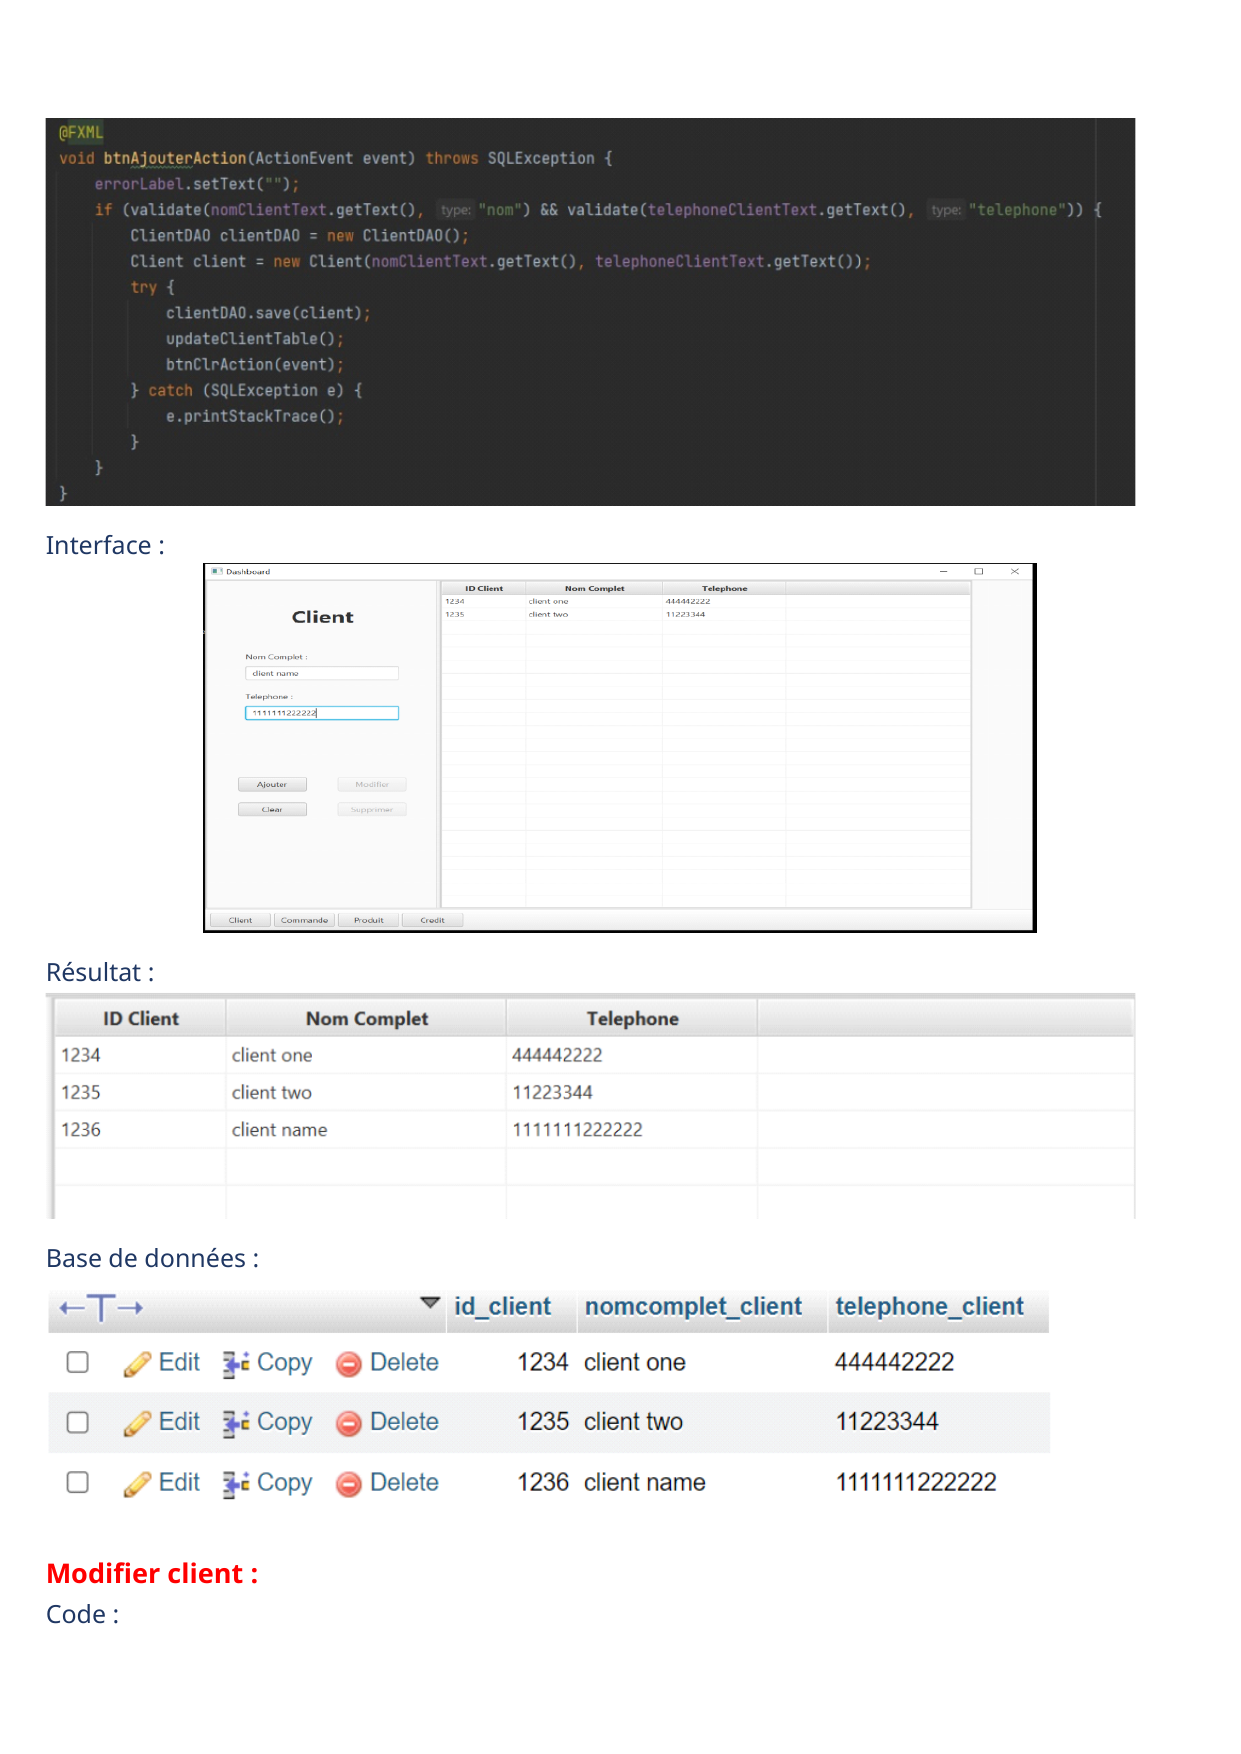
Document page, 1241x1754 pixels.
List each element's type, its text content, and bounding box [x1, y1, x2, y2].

text Interface : [46, 528, 1195, 562]
text Code : [46, 1597, 1195, 1631]
text Base de données : [46, 1241, 1195, 1275]
text Modifier client : [46, 1554, 1195, 1591]
text Résultat : [46, 954, 1195, 988]
